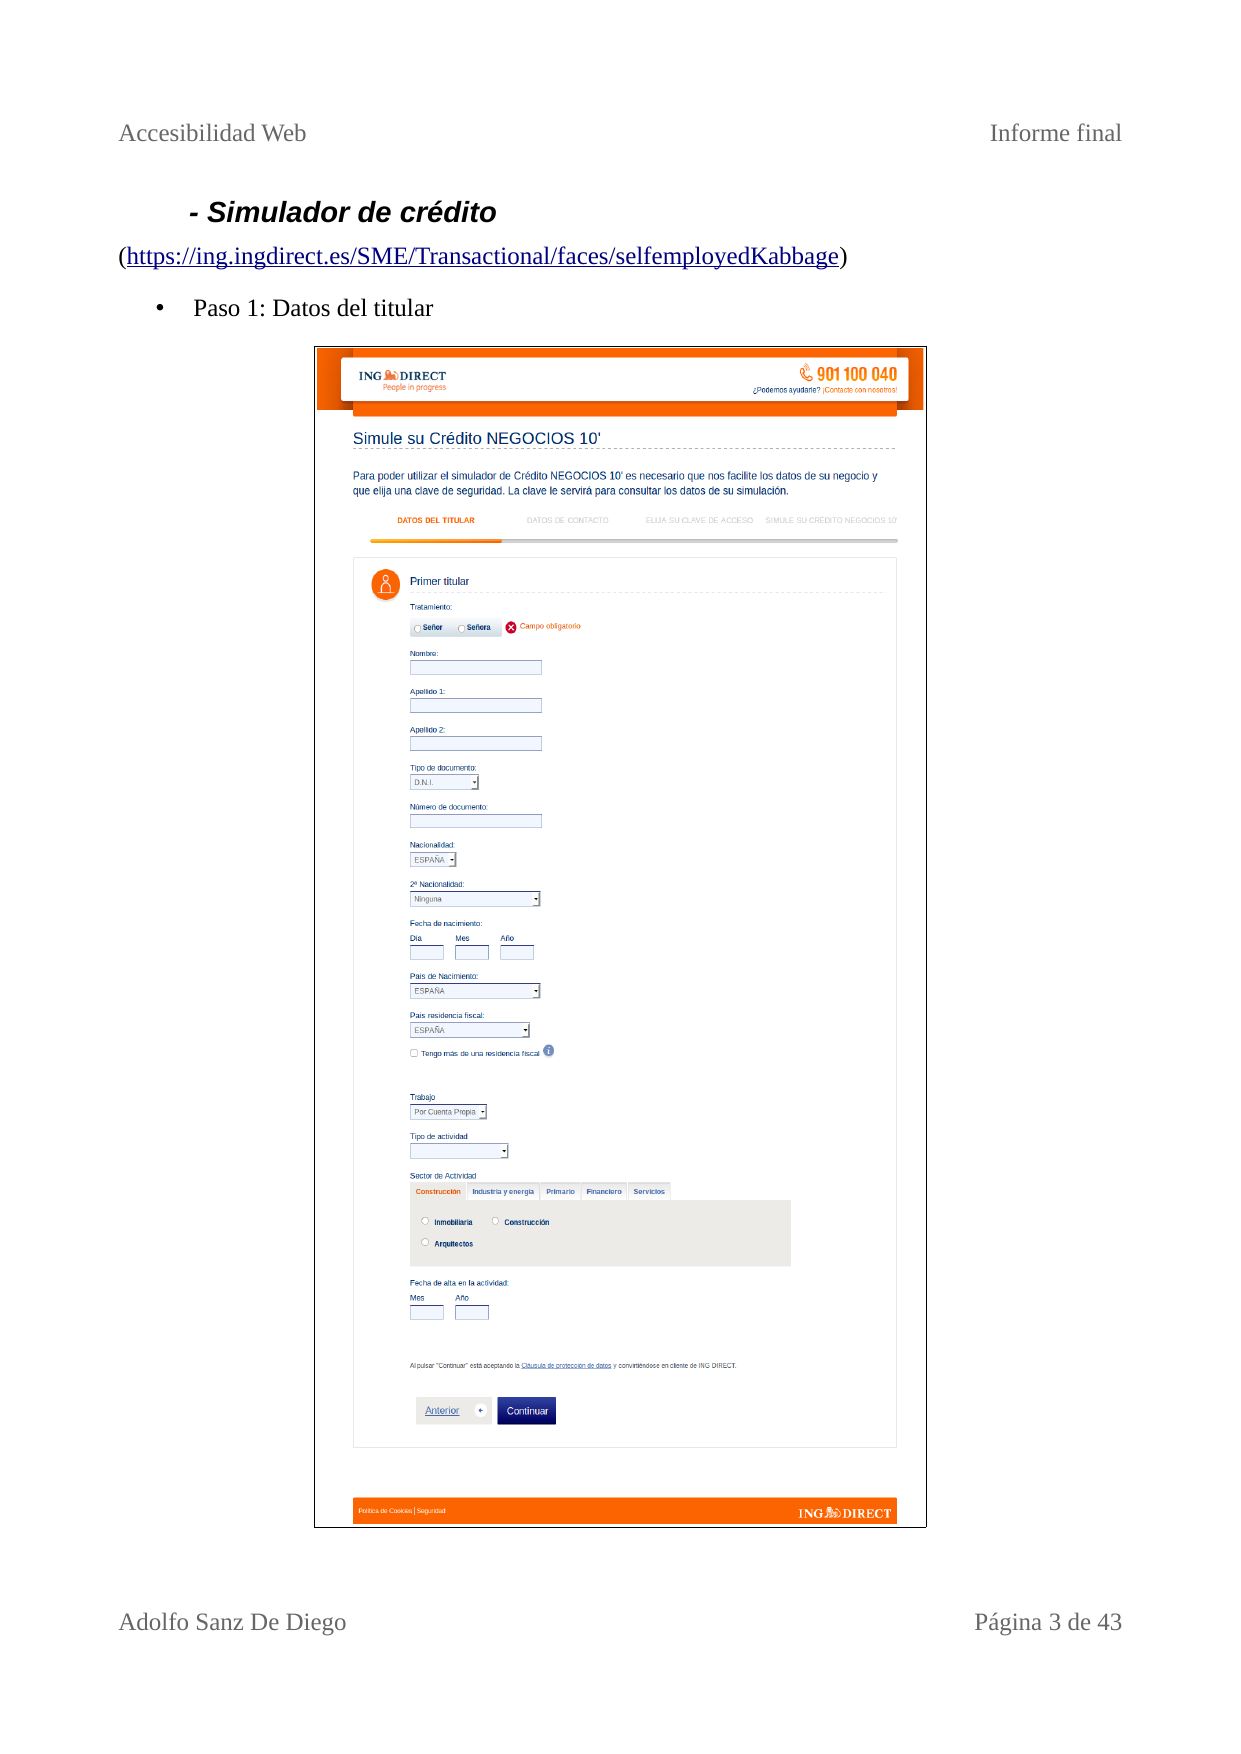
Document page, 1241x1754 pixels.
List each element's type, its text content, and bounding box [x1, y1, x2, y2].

picture [317, 348, 924, 1524]
subtitle Simulador de crédito [189, 196, 1122, 229]
list Paso 1: Datos del titular [156, 293, 1122, 322]
text (https://ing.ingdirect.es/SME/Transactional/faces/selfemployedKabbage) [118, 241, 1122, 269]
